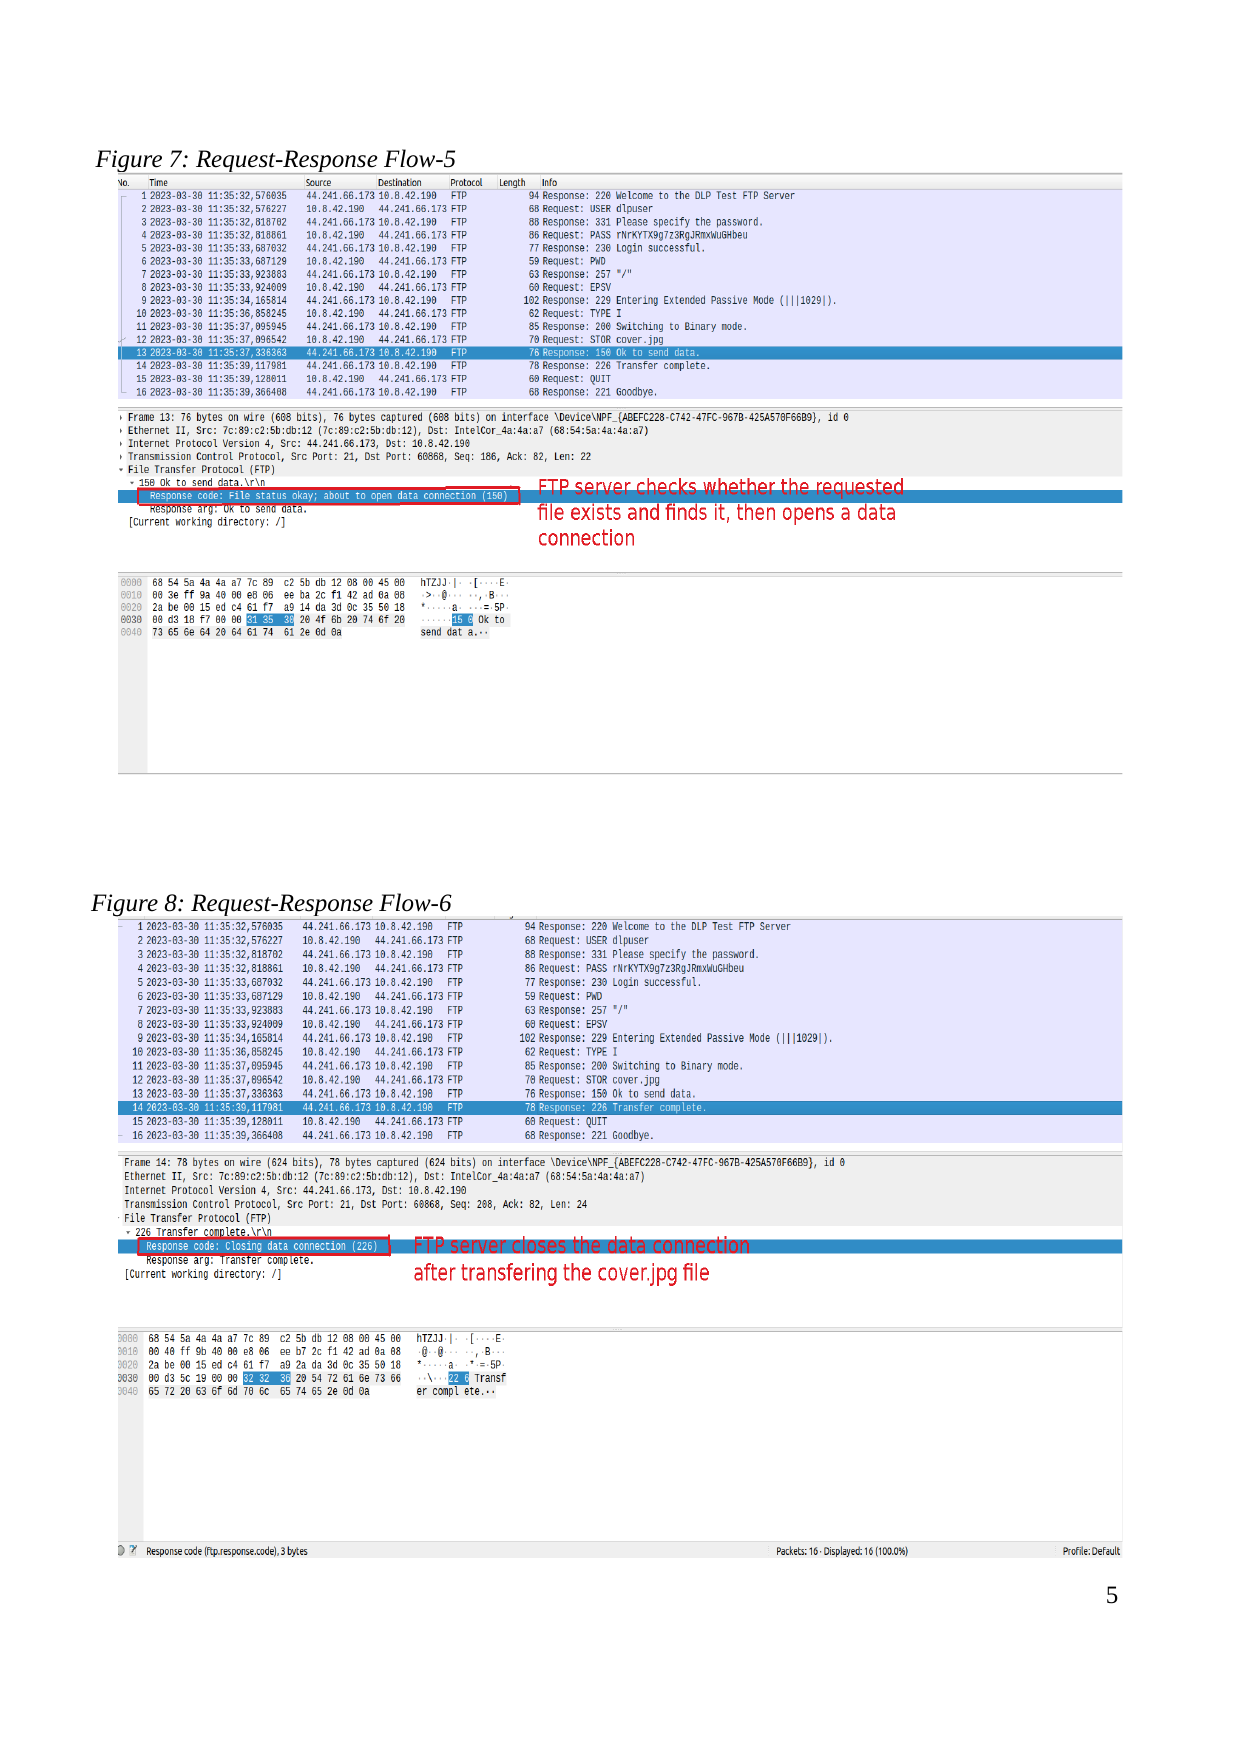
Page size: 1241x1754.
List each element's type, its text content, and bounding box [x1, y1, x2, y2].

picture [118, 916, 1123, 1558]
text 5 [118, 1580, 1122, 1609]
text Figure 8: Request-Response Flow-6 [91, 888, 1150, 917]
text Figure 7: Request-Response Flow-5 [95, 144, 1145, 173]
picture [118, 172, 1123, 775]
